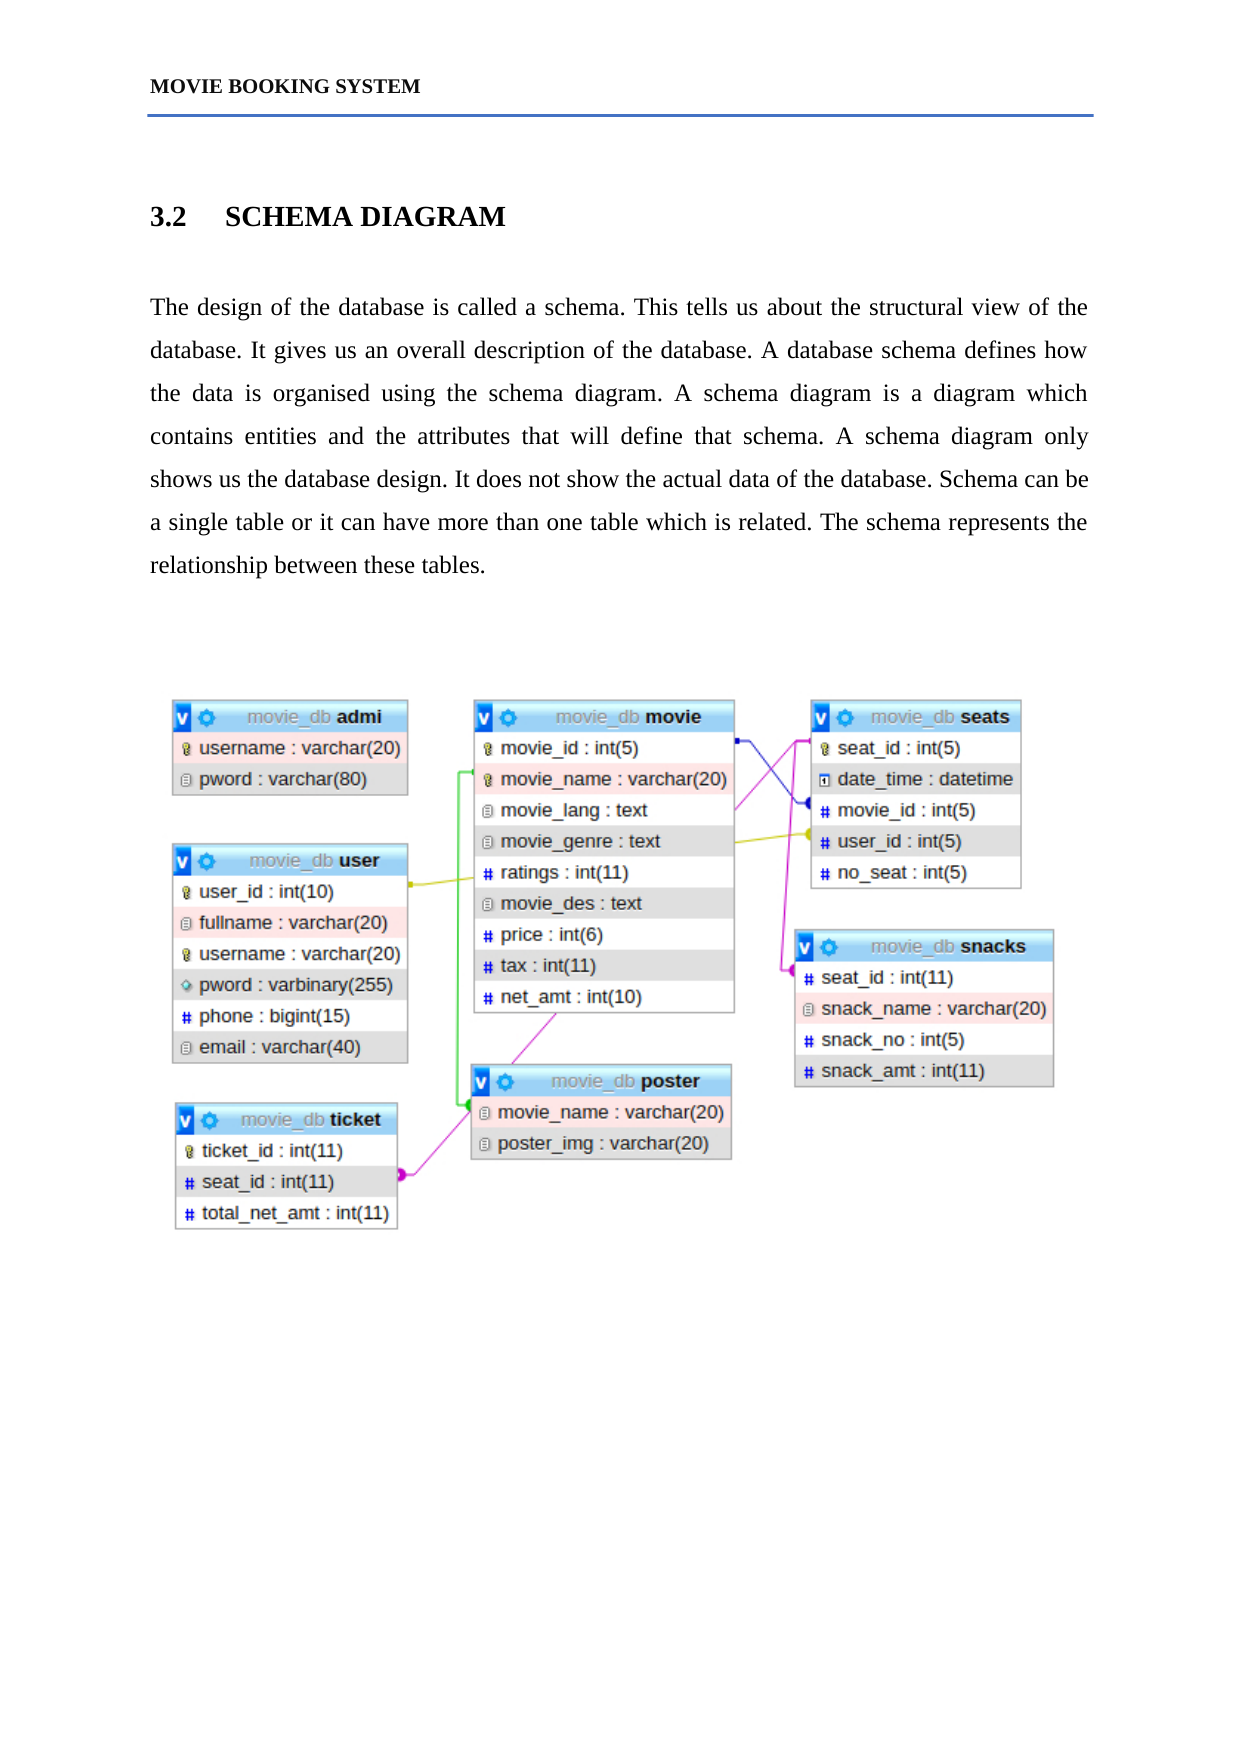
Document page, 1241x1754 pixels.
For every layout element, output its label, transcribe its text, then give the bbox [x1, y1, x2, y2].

picture [150, 680, 1090, 1252]
text 3.2 SCHEMA DIAGRAM [150, 199, 1089, 233]
text The design of the database is called a schema. This tells us about the structural view of the database. It gives us an overall description of the database. A database schema defines how the data is organised using the schema diagram. A schema diagram is a diagram which contains entities and the attributes that will define that schema. A schema diagram only shows us the database design. It does not show the actual data of the database. Schema can be a single table or it can have more than one table which is related. The schema represents the relationship between these tables. [150, 292, 1089, 579]
